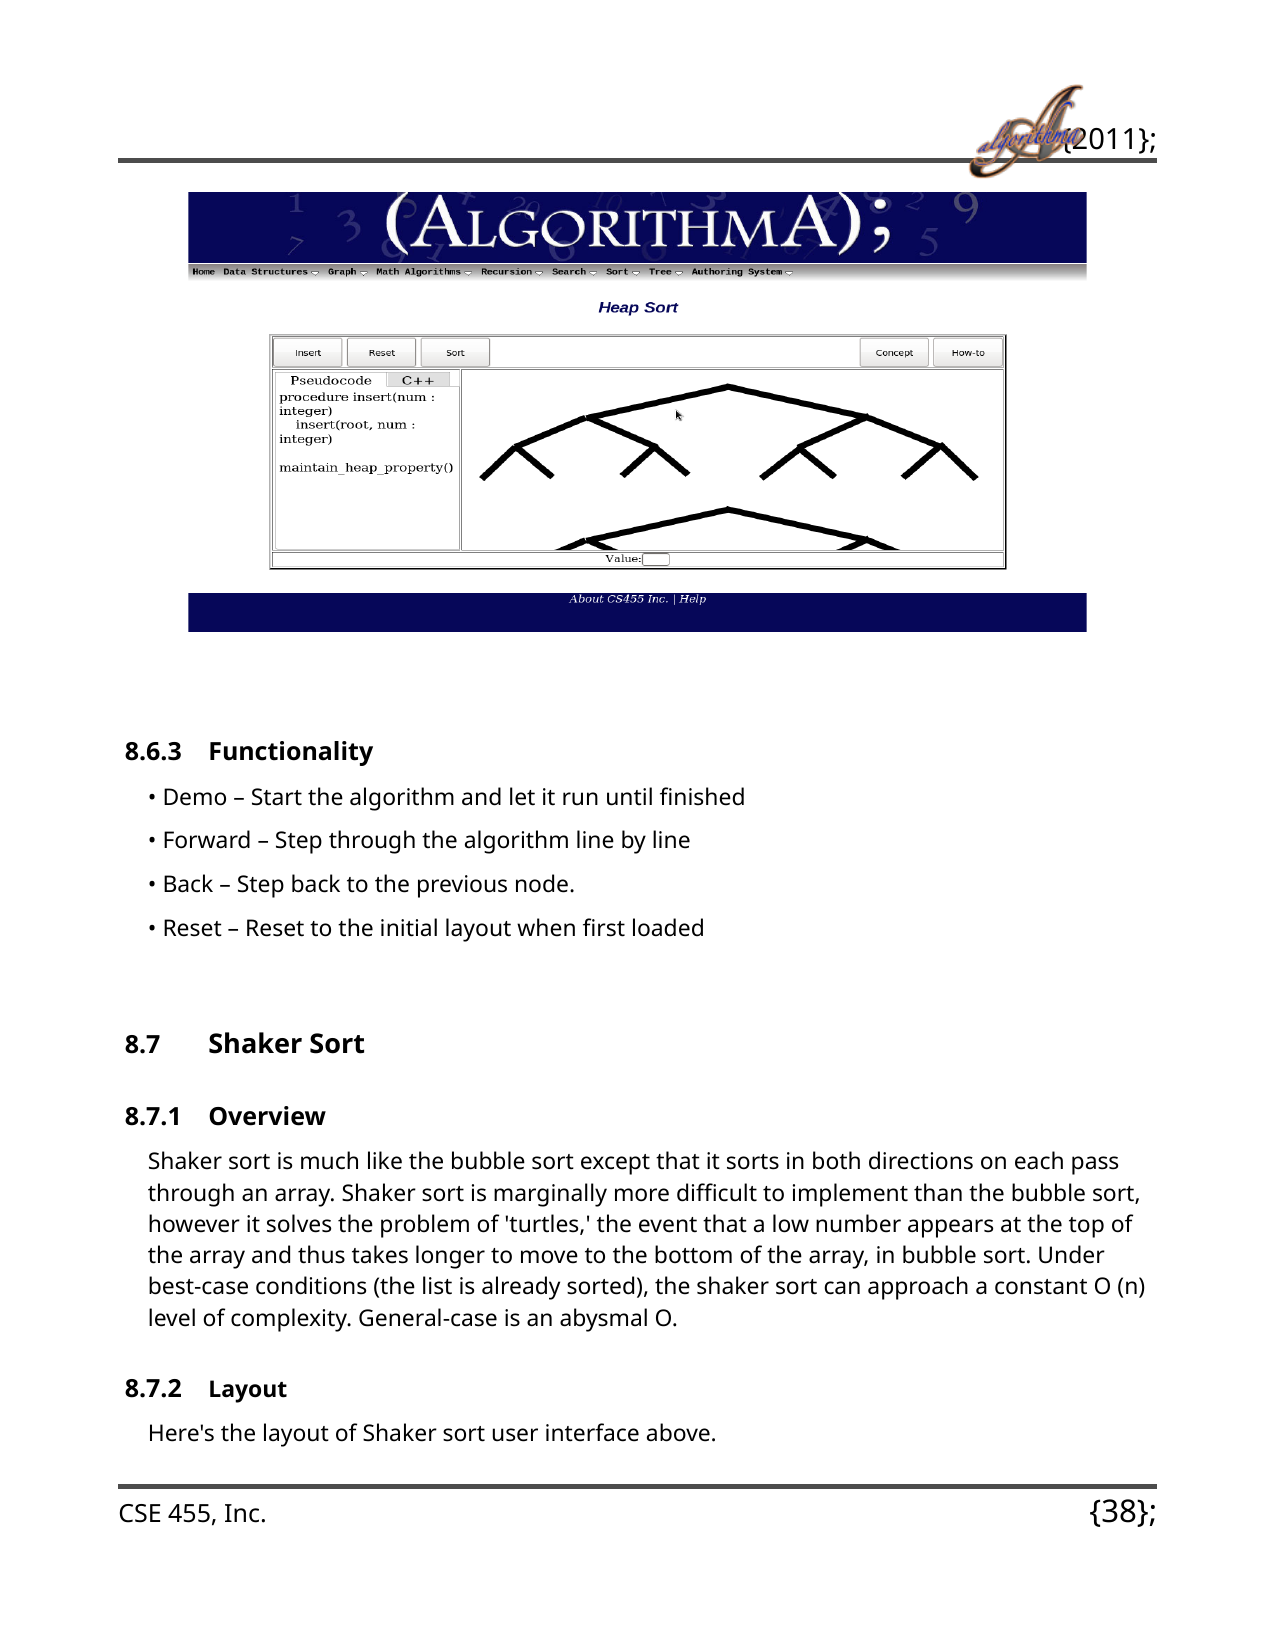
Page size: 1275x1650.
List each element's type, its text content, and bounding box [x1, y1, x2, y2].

picture [188, 192, 1087, 632]
text • Reset – Reset to the initial layout when first loaded [148, 912, 1157, 943]
text • Demo – Start the algorithm and let it run until finished [148, 781, 1157, 812]
subtitle Functionality [118, 734, 1157, 768]
text Shaker sort is much like the bubble sort except that it sorts in both directions on each pass through an array. Shaker sort is marginally more difficult to implement than the bubble sort, however it solves the problem of 'turtles,' the event that a low number appears at the top of the array and thus takes longer to move to the bottom of the array, in bubble sort. Under best-case conditions (the list is already sorted), the shaker sort can approach a constant O (n) level of complexity. General-case is an abysmal O. [148, 1145, 1157, 1333]
subtitle Layout [118, 1370, 1157, 1404]
subtitle Overview [118, 1099, 1157, 1133]
text • Forward – Step through the algorithm line by line [148, 824, 1157, 856]
picture [966, 83, 1087, 180]
text Here's the layout of Shaker sort user interface above. [148, 1417, 1157, 1448]
text • Back – Step back to the previous node. [148, 868, 1157, 899]
subtitle Shaker Sort [118, 1024, 1157, 1061]
